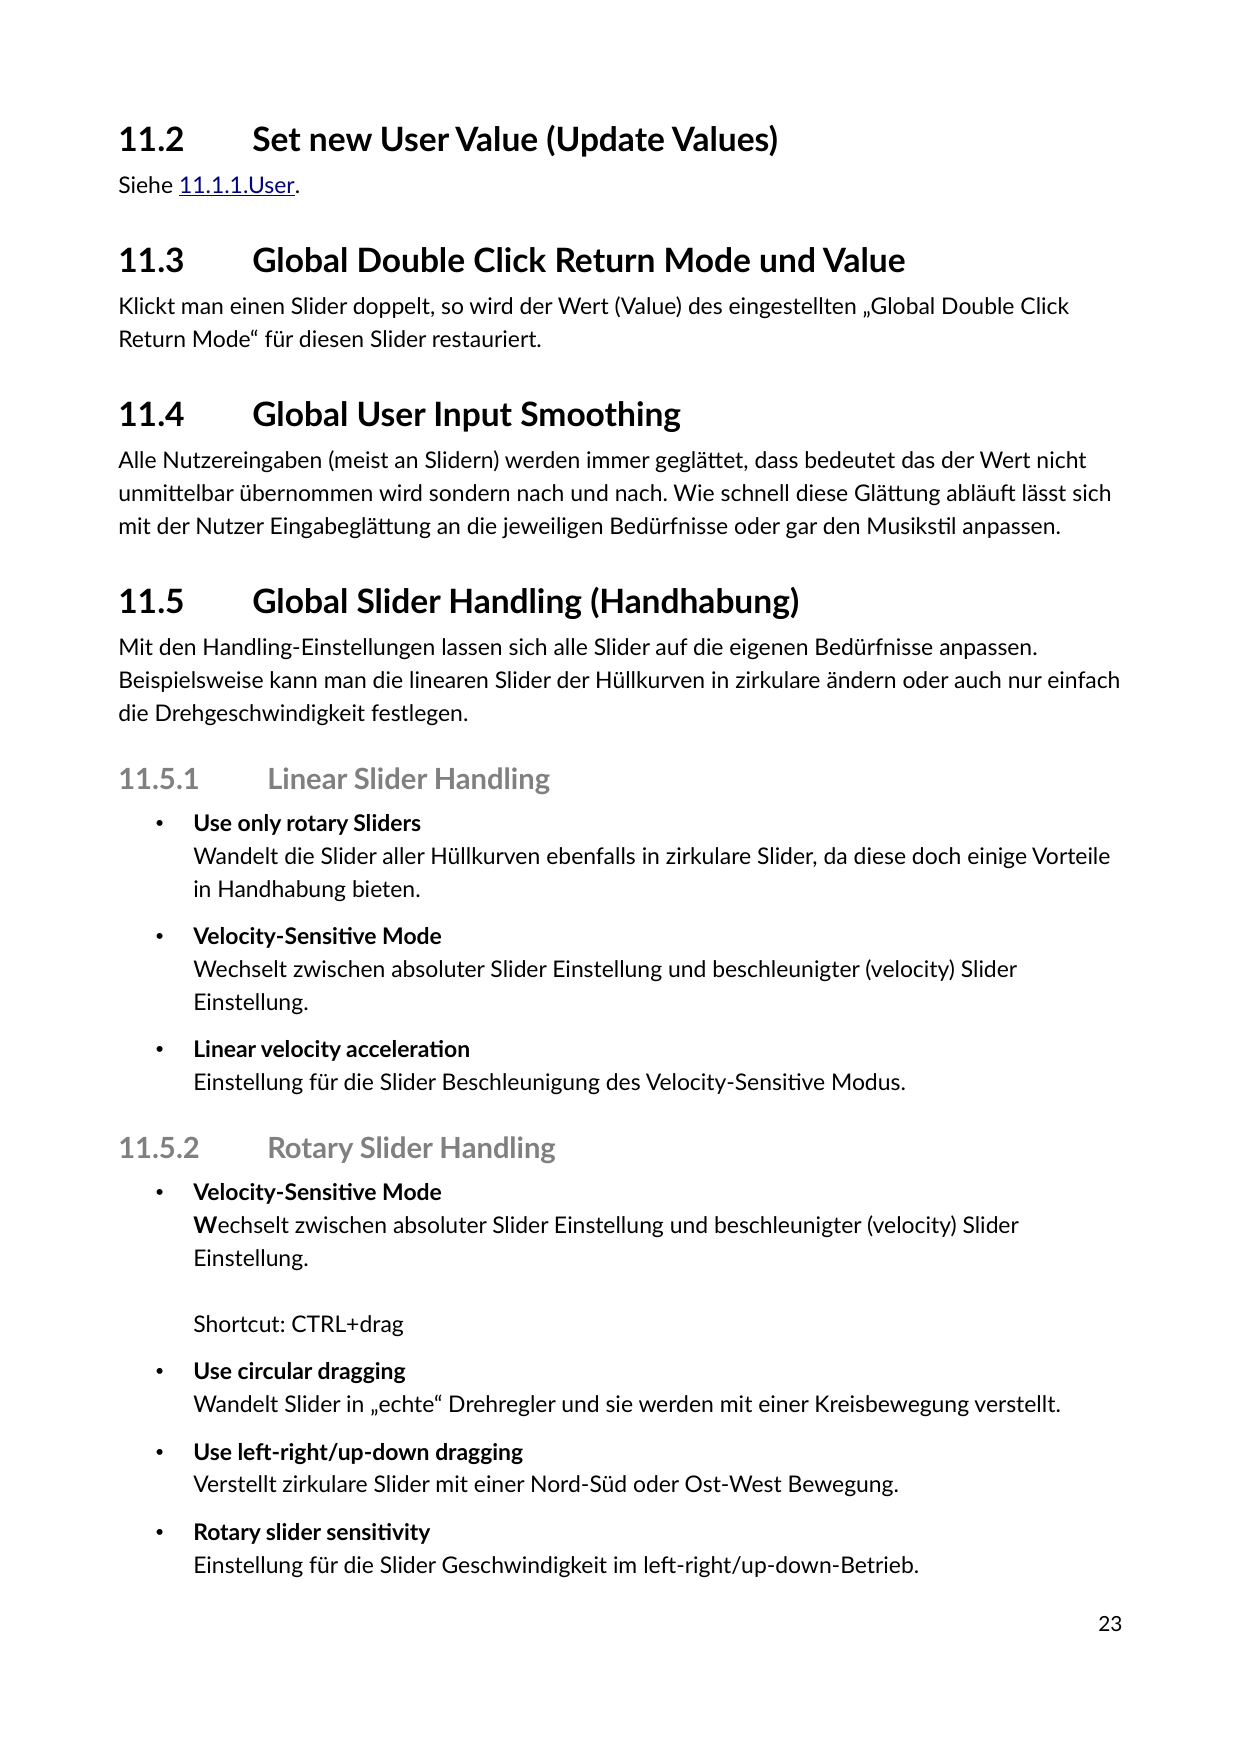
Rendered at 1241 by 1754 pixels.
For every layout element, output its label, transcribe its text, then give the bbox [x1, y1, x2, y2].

subtitle Global Double Click Return Mode und Value [118, 239, 1122, 279]
subtitle Set new User Value (Update Values) [118, 118, 1122, 158]
list Velocity-Sensitive Mode Wechselt zwischen absoluter Slider Einstellung und beschleunigter (velocity) Slider Einstellung. [156, 922, 1122, 1015]
subtitle Rotary Slider Handling [118, 1130, 1122, 1165]
subtitle Linear Slider Handling [118, 761, 1122, 796]
text Siehe 11.1.1.User. [118, 171, 1122, 198]
list Rotary slider sensitivity Einstellung für die Slider Geschwindigkeit im left-right/up-down-Betrieb. [156, 1518, 1122, 1578]
text Mit den Handling-Einstellungen lassen sich alle Slider auf die eigenen Bedürfnisse anpassen. Beispielsweise kann man die linearen Slider der Hüllkurven in zirkulare ändern oder auch nur einfach die Drehgeschwindigkeit festlegen. [118, 633, 1122, 726]
subtitle Global User Input Smoothing [118, 393, 1122, 434]
list Use only rotary Sliders Wandelt die Slider aller Hüllkurven ebenfalls in zirkulare Slider, da diese doch einige Vorteile in Handhabung bieten. [156, 808, 1122, 902]
list Use circular dragging Wandelt Slider in „echte“ Drehregler und sie werden mit einer Kreisbewegung verstellt. [156, 1357, 1122, 1417]
list Linear velocity acceleration Einstellung für die Slider Beschleunigung des Velocity-Sensitive Modus. [156, 1035, 1122, 1096]
text Klickt man einen Slider doppelt, so wird der Wert (Value) des eingestellten „Global Double Click Return Mode“ für diesen Slider restauriert. [118, 292, 1122, 352]
text Alle Nutzereingaben (meist an Slidern) werden immer geglättet, dass bedeutet das der Wert nicht unmittelbar übernommen wird sondern nach und nach. Wie schnell diese Glättung abläuft lässt sich mit der Nutzer Eingabeglättung an die jeweiligen Bedürfnisse oder gar den Musikstil anpassen. [118, 446, 1122, 539]
list Velocity-Sensitive Mode Wechselt zwischen absoluter Slider Einstellung und beschleunigter (velocity) Slider Einstellung. Shortcut: CTRL+drag [156, 1178, 1122, 1337]
subtitle Global Slider Handling (Handhabung) [118, 580, 1122, 621]
list Use left-right/up-down dragging Verstellt zirkulare Slider mit einer Nord-Süd oder Ost-West Bewegung. [156, 1437, 1122, 1498]
